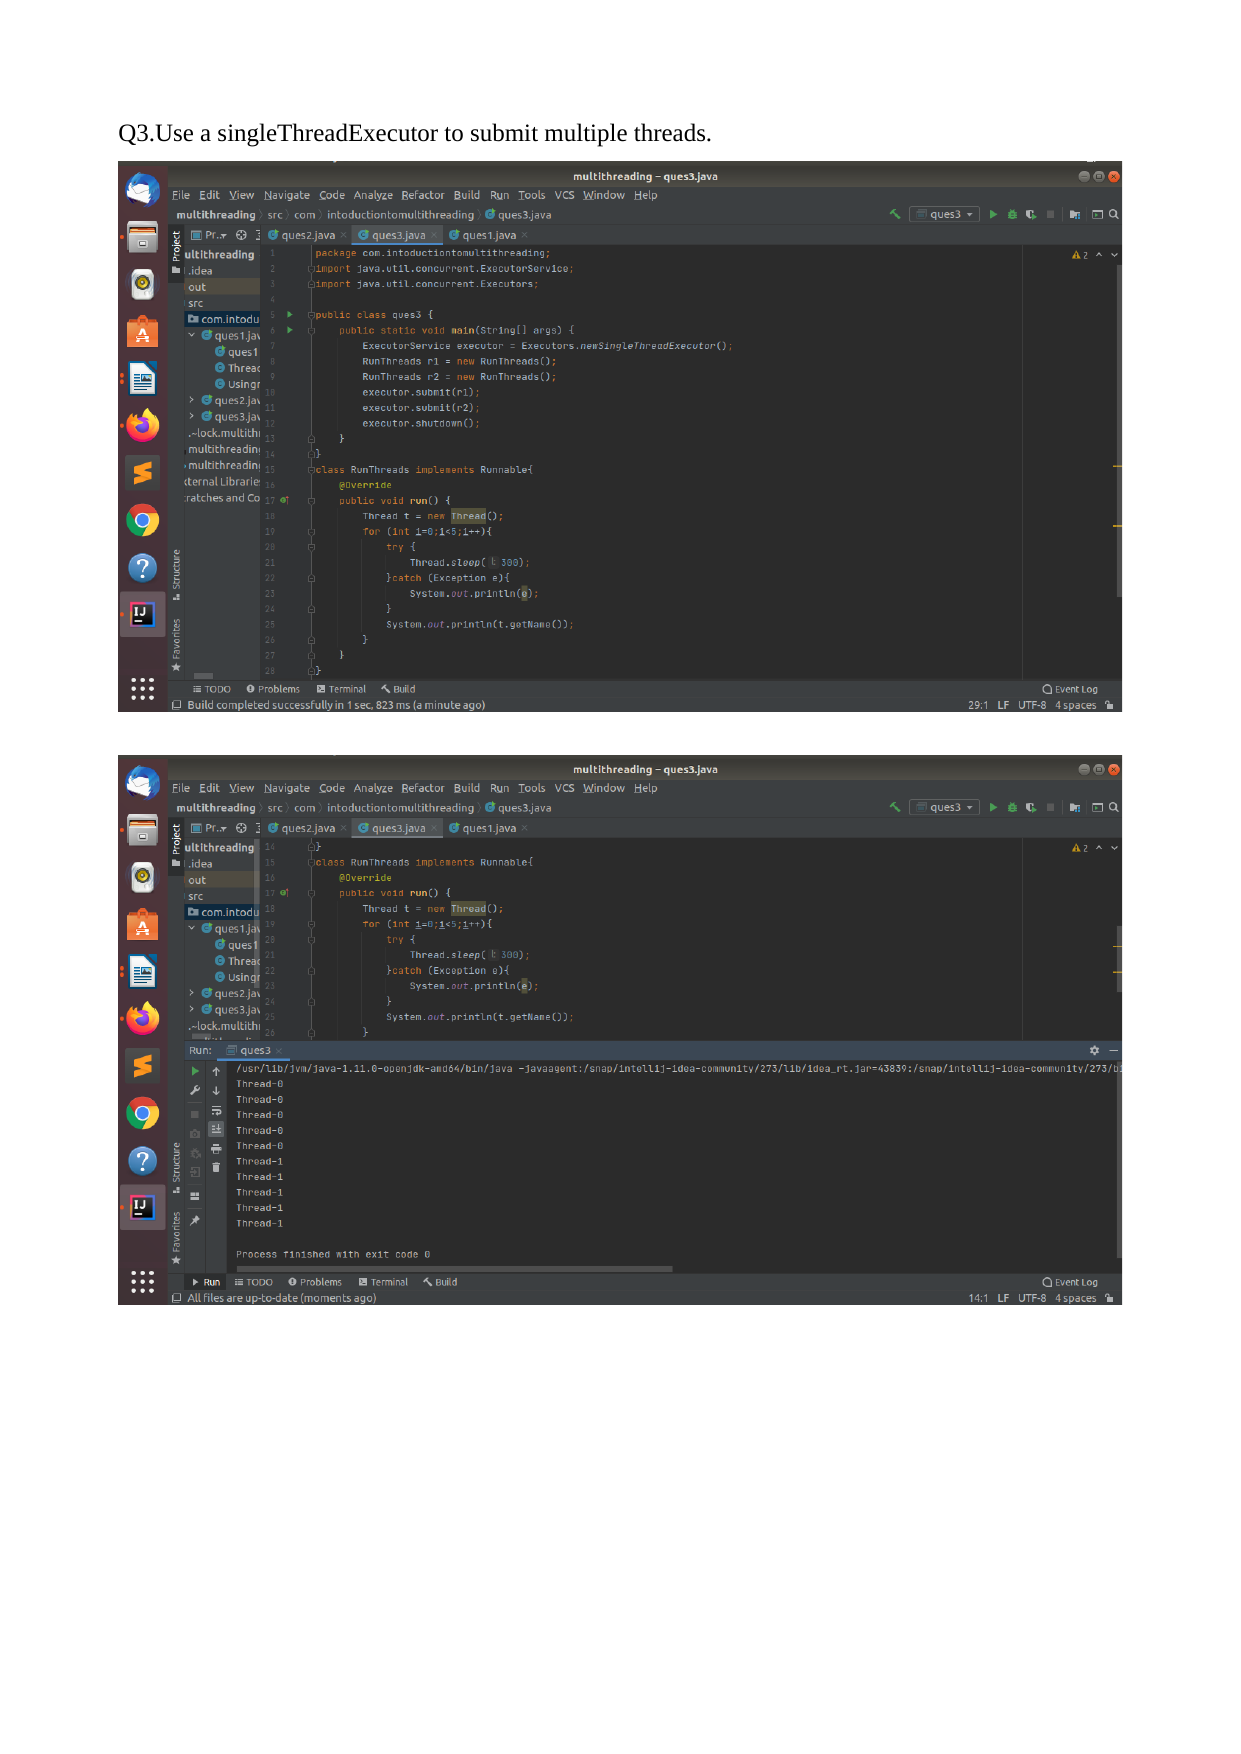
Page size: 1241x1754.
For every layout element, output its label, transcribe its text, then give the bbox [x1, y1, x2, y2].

picture [118, 161, 1123, 712]
text Q3.Use a singleThreadExecutor to submit multiple threads. [118, 118, 1122, 147]
picture [118, 755, 1123, 1305]
